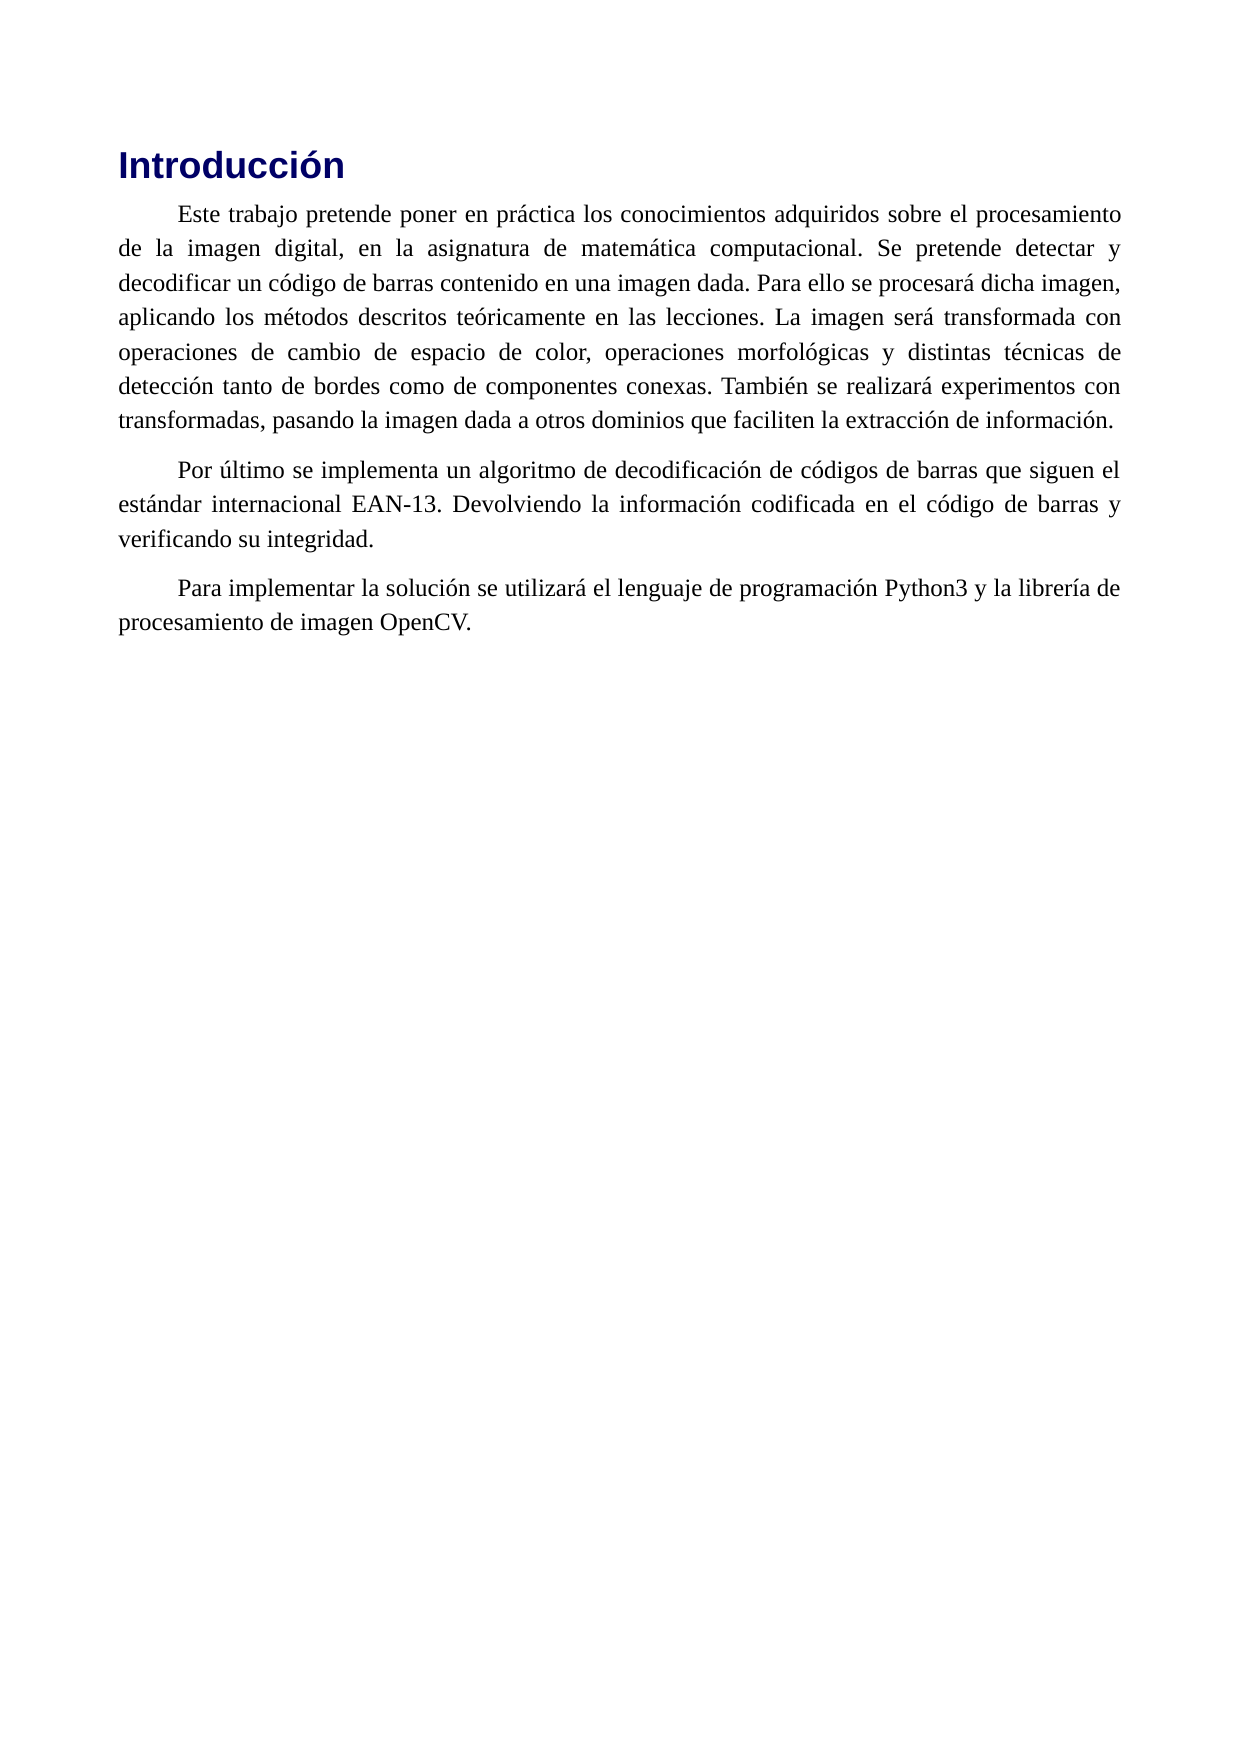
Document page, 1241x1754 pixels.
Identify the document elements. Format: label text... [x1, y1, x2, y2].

text Para implementar la solución se utilizará el lenguaje de programación Python3 y la librería de procesamiento de imagen OpenCV. [118, 573, 1122, 636]
text Este trabajo pretende poner en práctica los conocimientos adquiridos sobre el procesamiento de la imagen digital, en la asignatura de matemática computacional. Se pretende detectar y decodificar un código de barras contenido en una imagen dada. Para ello se procesará dicha imagen, aplicando los métodos descritos teóricamente en las lecciones. La imagen será transformada con operaciones de cambio de espacio de color, operaciones morfológicas y distintas técnicas de detección tanto de bordes como de componentes conexas. También se realizará experimentos con transformadas, pasando la imagen dada a otros dominios que faciliten la extracción de información. [118, 199, 1122, 434]
text Por último se implementa un algoritmo de decodificación de códigos de barras que siguen el estándar internacional EAN-13. Devolviendo la información codificada en el código de barras y verificando su integridad. [118, 455, 1122, 552]
subtitle Introducción [118, 143, 1122, 186]
